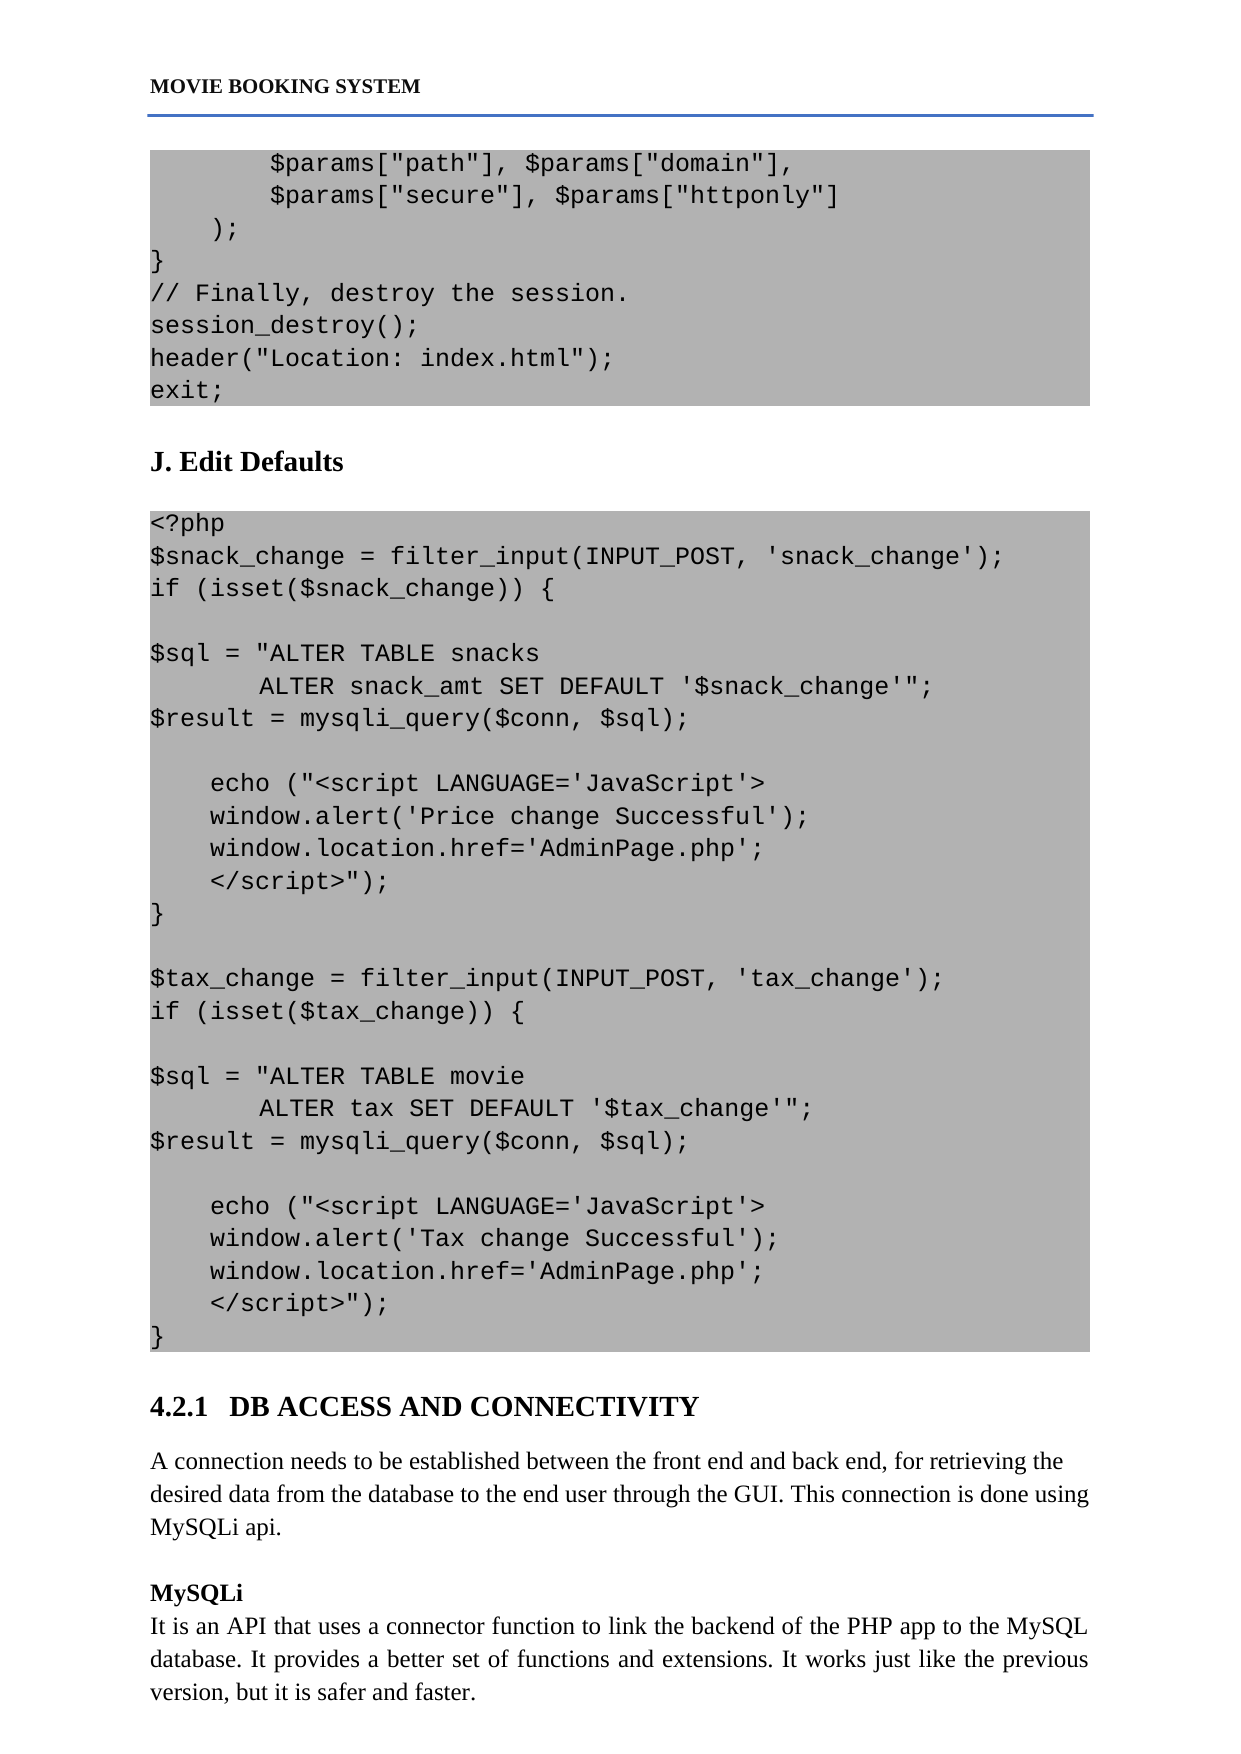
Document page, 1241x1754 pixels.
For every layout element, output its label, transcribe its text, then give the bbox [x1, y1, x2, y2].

text if (isset($snack_change)) { [150, 576, 1090, 604]
text } [150, 901, 1090, 929]
text ); [150, 215, 1090, 243]
text $sql = "ALTER TABLE snacks [150, 641, 1090, 669]
text A connection needs to be established between the front end and back end, for retrieving the desired data from the database to the end user through the GUI. This connection is done using MySQLi api. [150, 1446, 1090, 1541]
text ALTER tax SET DEFAULT '$tax_change'"; [150, 1096, 1090, 1124]
text $params["secure"], $params["httponly"] [150, 183, 1090, 211]
text window.location.href='AdminPage.php'; [150, 836, 1090, 864]
text window.location.href='AdminPage.php'; [150, 1258, 1090, 1287]
text J. Edit Defaults [150, 444, 1090, 477]
text $sql = "ALTER TABLE movie [150, 1063, 1090, 1092]
text window.alert('Tax change Successful'); [150, 1226, 1090, 1254]
text if (isset($tax_change)) { [150, 998, 1090, 1027]
text } [150, 1323, 1090, 1352]
text MySQLi [150, 1578, 1090, 1607]
text $params["path"], $params["domain"], [150, 150, 1090, 178]
text $snack_change = filter_input(INPUT_POST, 'snack_change'); [150, 543, 1090, 572]
text } [150, 248, 1090, 276]
text ALTER snack_amt SET DEFAULT '$snack_change'"; [150, 673, 1090, 702]
text // Finally, destroy the session. [150, 280, 1090, 308]
text <?php [150, 511, 1090, 539]
text echo ("<script LANGUAGE='JavaScript'> [150, 1193, 1090, 1222]
text $result = mysqli_query($conn, $sql); [150, 1128, 1090, 1157]
text echo ("<script LANGUAGE='JavaScript'> [150, 771, 1090, 799]
text header("Location: index.html"); [150, 345, 1090, 373]
text window.alert('Price change Successful'); [150, 803, 1090, 832]
text 4.2.1 DB ACCESS AND CONNECTIVITY [150, 1389, 1090, 1423]
text $tax_change = filter_input(INPUT_POST, 'tax_change'); [150, 966, 1090, 994]
text session_destroy(); [150, 313, 1090, 341]
text </script>"); [150, 1291, 1090, 1319]
text It is an API that uses a connector function to link the backend of the PHP app to the MySQL database. It provides a better set of functions and extensions. It works just like the previous version, but it is safer and faster. [150, 1611, 1090, 1706]
text $result = mysqli_query($conn, $sql); [150, 706, 1090, 734]
text exit; [150, 378, 1090, 406]
text </script>"); [150, 868, 1090, 897]
